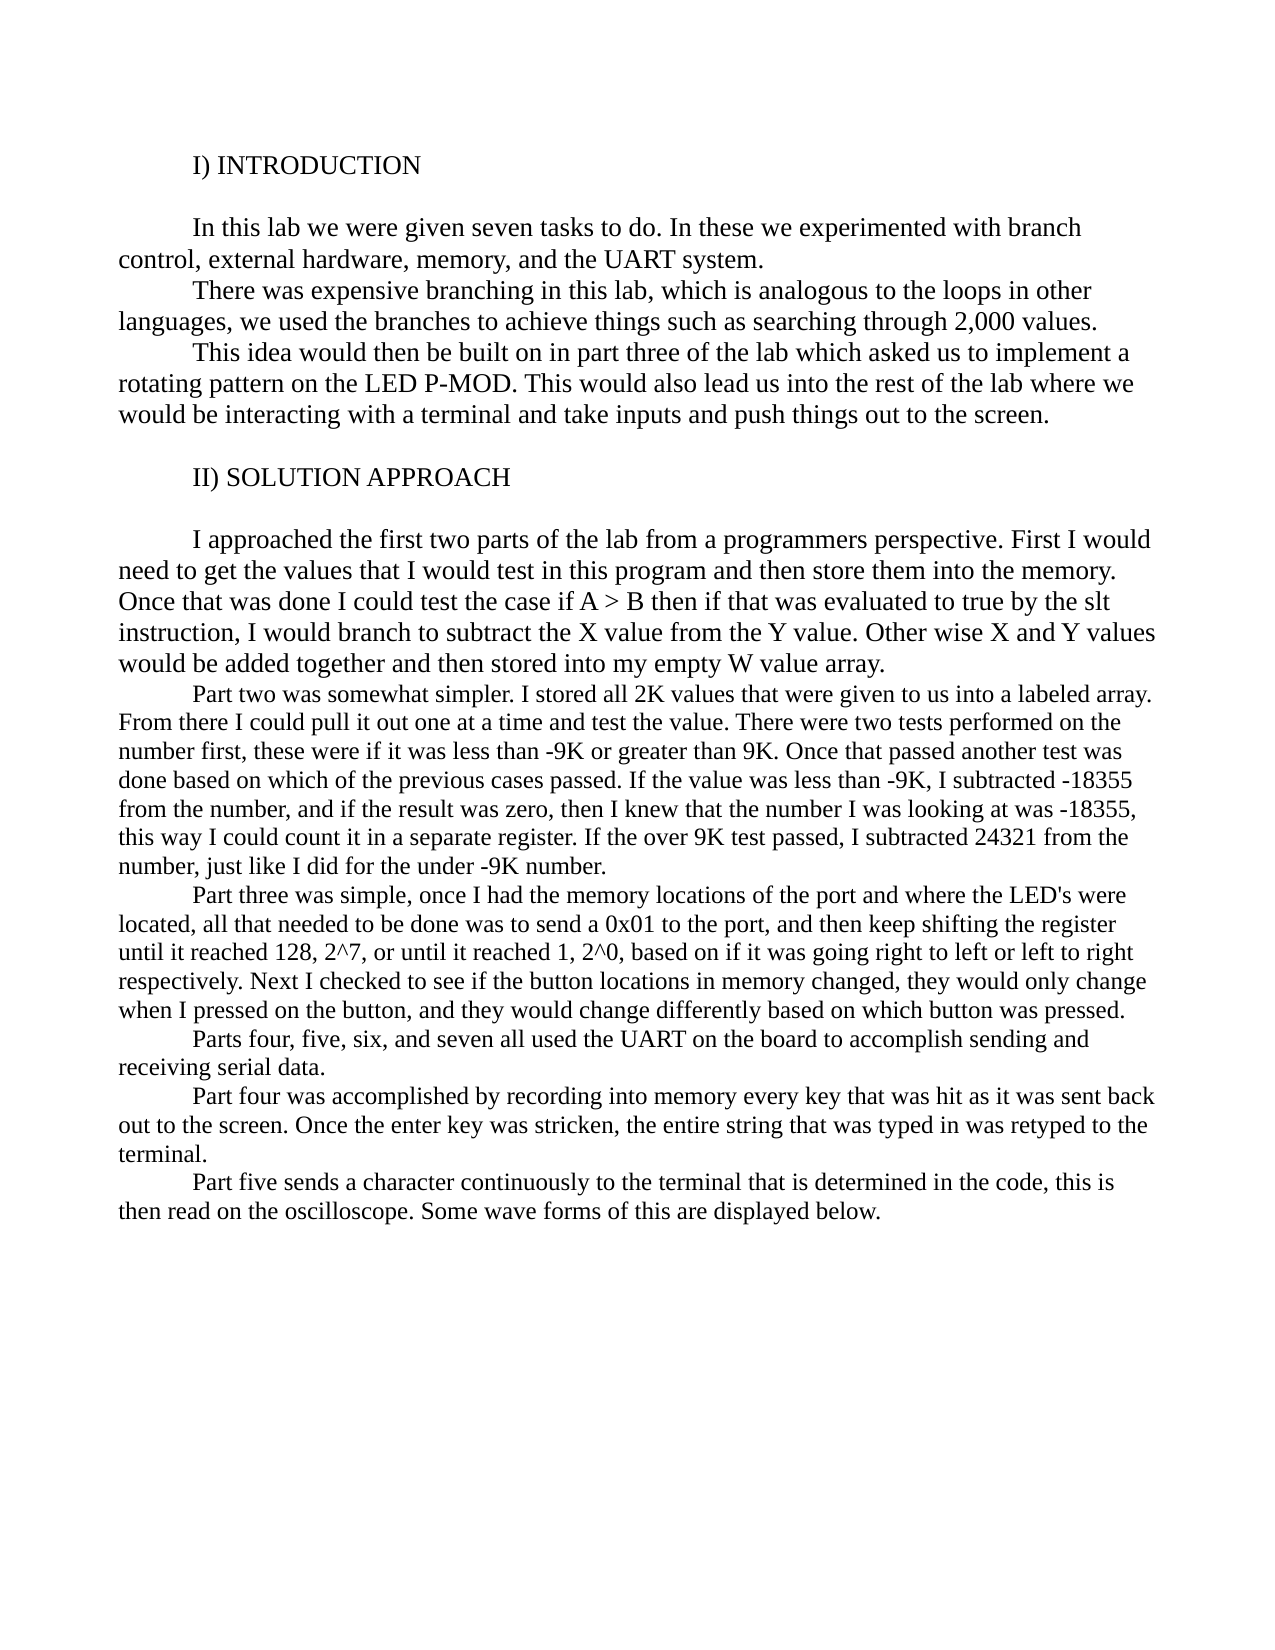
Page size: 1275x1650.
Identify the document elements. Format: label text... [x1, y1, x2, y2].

text Part four was accomplished by recording into memory every key that was hit as it was sent back out to the screen. Once the enter key was stricken, the entire string that was typed in was retyped to the terminal. [118, 1081, 1157, 1167]
text Parts four, five, six, and seven all used the UART on the board to accomplish sending and receiving serial data. [118, 1024, 1157, 1081]
text Part two was somewhat simpler. I stored all 2K values that were given to us into a labeled array. From there I could pull it out one at a time and test the value. There were two tests performed on the number first, these were if it was less than -9K or greater than 9K. Once that passed another test was done based on which of the previous cases passed. If the value was less than -9K, I subtracted -18355 from the number, and if the result was zero, then I knew that the number I was looking at was -18355, this way I could count it in a separate register. If the over 9K test passed, I subtracted 24321 from the number, just like I did for the under -9K number. [118, 679, 1157, 880]
text I approached the first two parts of the lab from a programmers perspective. First I would need to get the values that I would test in this program and then store them into the memory. Once that was done I could test the case if A > B then if that was evaluated to true by the slt instruction, I would branch to subtract the X value from the Y value. Other wise X and Y values would be added together and then stored into my empty W value array. [118, 523, 1157, 679]
text Part five sends a character continuously to the terminal that is determined in the code, this is then read on the oscilloscope. Some wave forms of this are displayed below. [118, 1167, 1157, 1225]
text Part three was simple, once I had the memory locations of the port and where the LED's were located, all that needed to be done was to send a 0x01 to the port, and then keep shifting the register until it reached 128, 2^7, or until it reached 1, 2^0, based on if it was going right to left or left to right respectively. Next I checked to see if the button locations in memory changed, they would only change when I pressed on the button, and they would change differently based on which button was pressed. [118, 880, 1157, 1024]
text In this lab we were given seven tasks to do. In these we experimented with branch control, external hardware, memory, and the UART system. [118, 212, 1157, 274]
text There was expensive branching in this lab, which is analogous to the loops in other languages, we used the branches to achieve things such as searching through 2,000 values. [118, 274, 1157, 336]
text II) SOLUTION APPROACH [118, 461, 1157, 492]
text I) INTRODUCTION [118, 149, 1157, 180]
text This idea would then be built on in part three of the lab which asked us to implement a rotating pattern on the LED P-MOD. This would also lead us into the rest of the lab where we would be interacting with a terminal and take inputs and push things out to the screen. [118, 336, 1157, 429]
